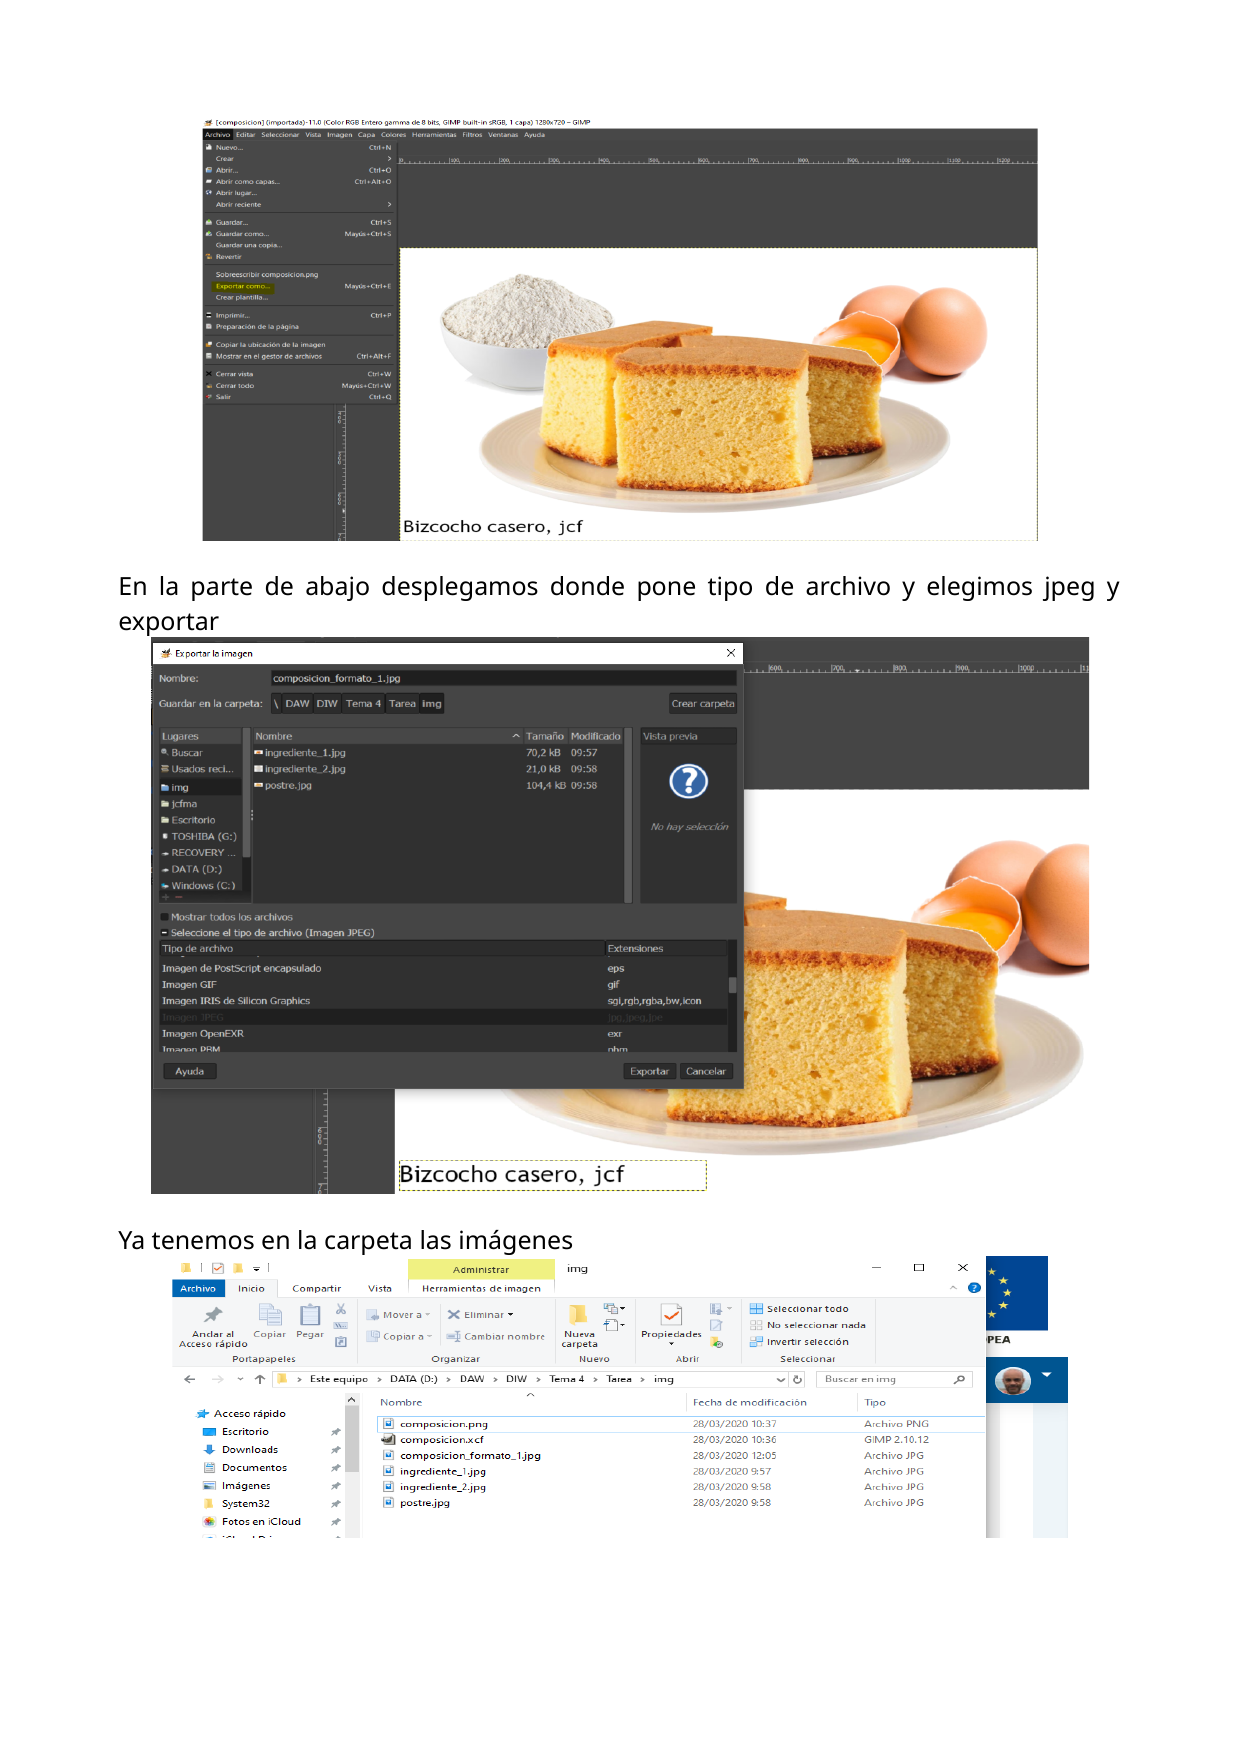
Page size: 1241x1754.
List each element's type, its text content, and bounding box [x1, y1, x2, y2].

picture [202, 118, 1038, 541]
picture [172, 1256, 1068, 1538]
text En la parte de abajo desplegamos donde pone tipo de archivo y elegimos jpeg y exportar [118, 569, 1122, 637]
picture [151, 637, 1090, 1194]
text Ya tenemos en la carpeta las imágenes [118, 1222, 1122, 1256]
